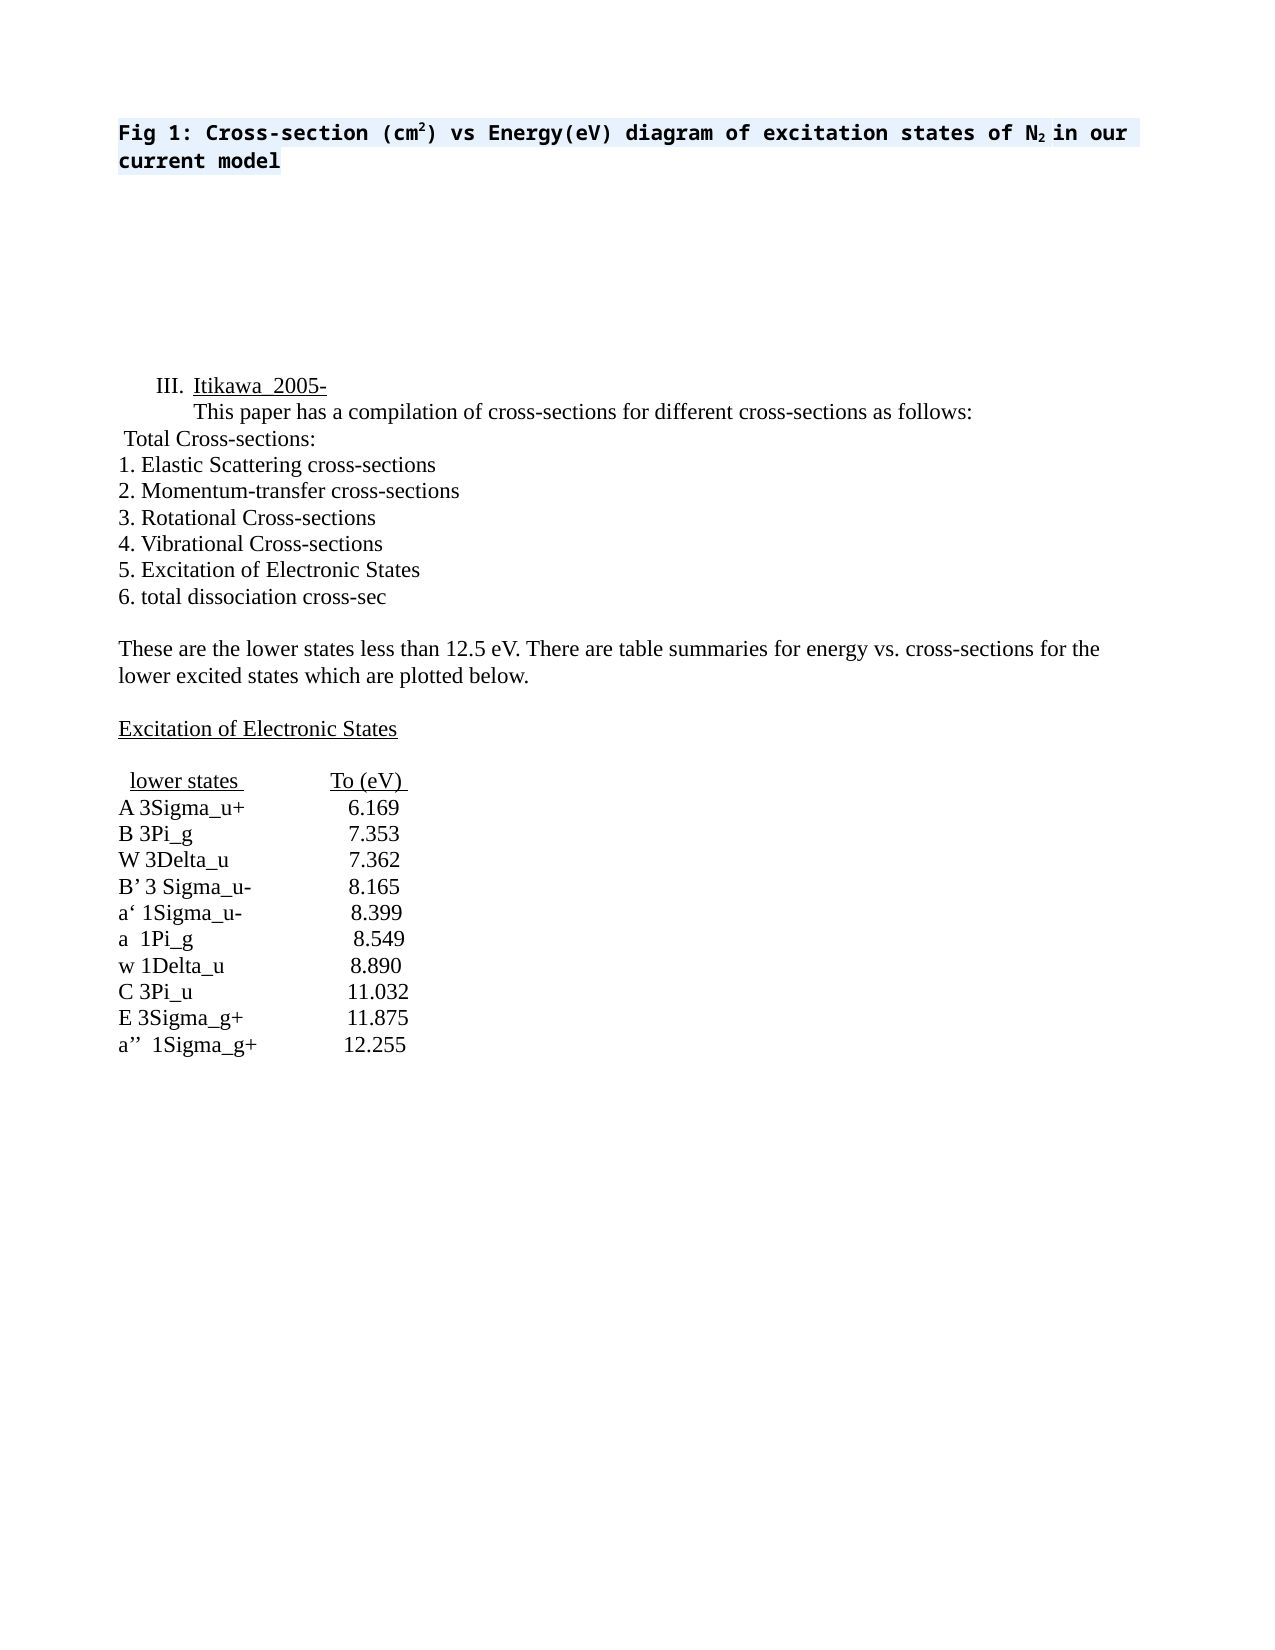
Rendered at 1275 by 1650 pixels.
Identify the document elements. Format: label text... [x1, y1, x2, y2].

text 5. Excitation of Electronic States [118, 556, 1157, 583]
list This paper has a compilation of cross-sections for different cross-sections as follows: [156, 398, 1157, 425]
text 1. Elastic Scattering cross-sections [118, 451, 1157, 477]
list Itikawa_2005- [156, 372, 1157, 398]
text a‘ 1Sigma_u- 8.399 [118, 899, 1157, 925]
text Fig 1: Cross-section (cm2) vs Energy(eV) diagram of excitation states of N2 in our current model [118, 118, 1157, 175]
text Total Cross-sections: [118, 425, 1157, 451]
text C 3Pi_u 11.032 [118, 978, 1157, 1004]
text W 3Delta_u 7.362 [118, 846, 1157, 873]
text Excitation of Electronic States [118, 714, 1157, 741]
text 4. Vibrational Cross-sections [118, 530, 1157, 556]
text w 1Delta_u 8.890 [118, 952, 1157, 978]
text 2. Momentum-transfer cross-sections [118, 477, 1157, 504]
text a 1Pi_g 8.549 [118, 925, 1157, 952]
text 3. Rotational Cross-sections [118, 504, 1157, 530]
text a’’ 1Sigma_g+ 12.255 [118, 1031, 1157, 1057]
text B’ 3 Sigma_u- 8.165 [118, 873, 1157, 899]
text lower states To (eV) [118, 767, 1157, 794]
text 6. total dissociation cross-sec [118, 583, 1157, 609]
text B 3Pi_g 7.353 [118, 820, 1157, 846]
text E 3Sigma_g+ 11.875 [118, 1004, 1157, 1031]
text A 3Sigma_u+ 6.169 [118, 794, 1157, 820]
text These are the lower states less than 12.5 eV. There are table summaries for energy vs. cross-sections for the lower excited states which are plotted below. [118, 636, 1157, 688]
